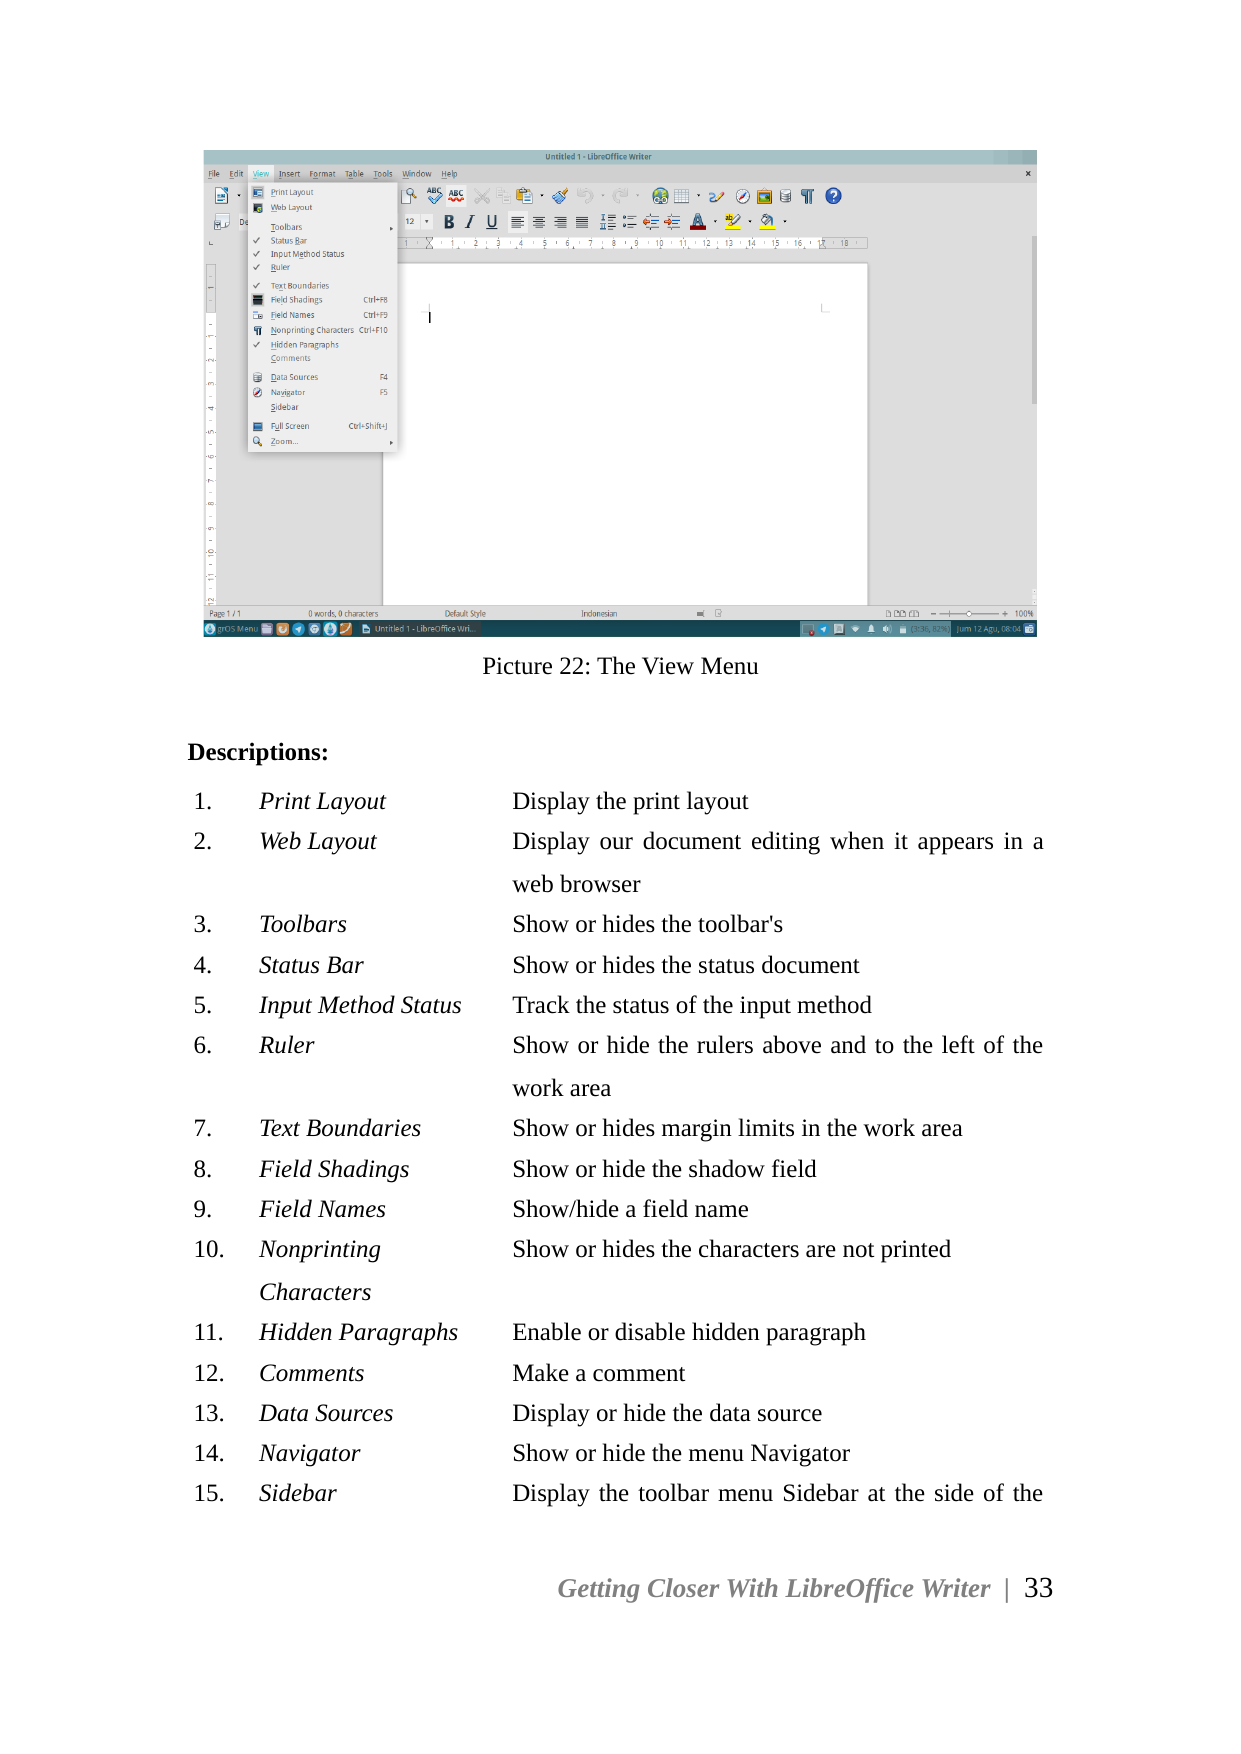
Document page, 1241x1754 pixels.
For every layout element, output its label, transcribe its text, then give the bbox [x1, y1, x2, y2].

table_cell Status Bar [253, 944, 506, 984]
table_cell 15. [188, 1473, 253, 1513]
table_header 1. [188, 780, 253, 821]
table_cell 9. [188, 1188, 253, 1228]
table_cell Display the toolbar menu Sidebar at the side of the [506, 1473, 1050, 1513]
table_cell Show or hides the toolbar's [506, 904, 1050, 944]
table_cell Text Boundaries [253, 1108, 506, 1148]
table_cell 5. [188, 984, 253, 1024]
table_cell 6. [188, 1025, 253, 1108]
table_cell 12. [188, 1352, 253, 1392]
text Descriptions: [187, 737, 1053, 766]
table_cell Show or hide the shadow field [506, 1148, 1050, 1188]
table_cell 2. [188, 821, 253, 904]
table_cell Nonprinting Characters [253, 1229, 506, 1312]
table_cell 4. [188, 944, 253, 984]
table_cell 14. [188, 1433, 253, 1473]
table_cell Show or hide the rulers above and to the left of the work area [506, 1025, 1050, 1108]
table_cell 3. [188, 904, 253, 944]
table_cell Ruler [253, 1025, 506, 1108]
table_cell 11. [188, 1312, 253, 1352]
table_cell 10. [188, 1229, 253, 1312]
table_cell Navigator [253, 1433, 506, 1473]
table_cell Show or hide the menu Navigator [506, 1433, 1050, 1473]
table_cell 8. [188, 1148, 253, 1188]
table_cell Data Sources [253, 1392, 506, 1432]
table_cell Show or hides the status document [506, 944, 1050, 984]
table_cell Make a comment [506, 1352, 1050, 1392]
table_cell Hidden Paragraphs [253, 1312, 506, 1352]
table_cell Show/hide a field name [506, 1188, 1050, 1228]
picture [203, 150, 1037, 637]
table_cell Display or hide the data source [506, 1392, 1050, 1432]
table_cell Toolbars [253, 904, 506, 944]
text Picture 22: The View Menu [187, 150, 1053, 680]
table_cell Input Method Status [253, 984, 506, 1024]
table_cell 13. [188, 1392, 253, 1432]
table_cell Field Shadings [253, 1148, 506, 1188]
table_cell Track the status of the input method [506, 984, 1050, 1024]
table_cell Field Names [253, 1188, 506, 1228]
table_cell Comments [253, 1352, 506, 1392]
table_cell Show or hides margin limits in the work area [506, 1108, 1050, 1148]
table_cell Show or hides the characters are not printed [506, 1229, 1050, 1312]
table_cell 7. [188, 1108, 253, 1148]
table_header Print Layout [253, 780, 506, 821]
table_cell Display our document editing when it appears in a web browser [506, 821, 1050, 904]
table_header Display the print layout [506, 780, 1050, 821]
table_cell Enable or disable hidden paragraph [506, 1312, 1050, 1352]
table_cell Web Layout [253, 821, 506, 904]
table_cell Sidebar [253, 1473, 506, 1513]
